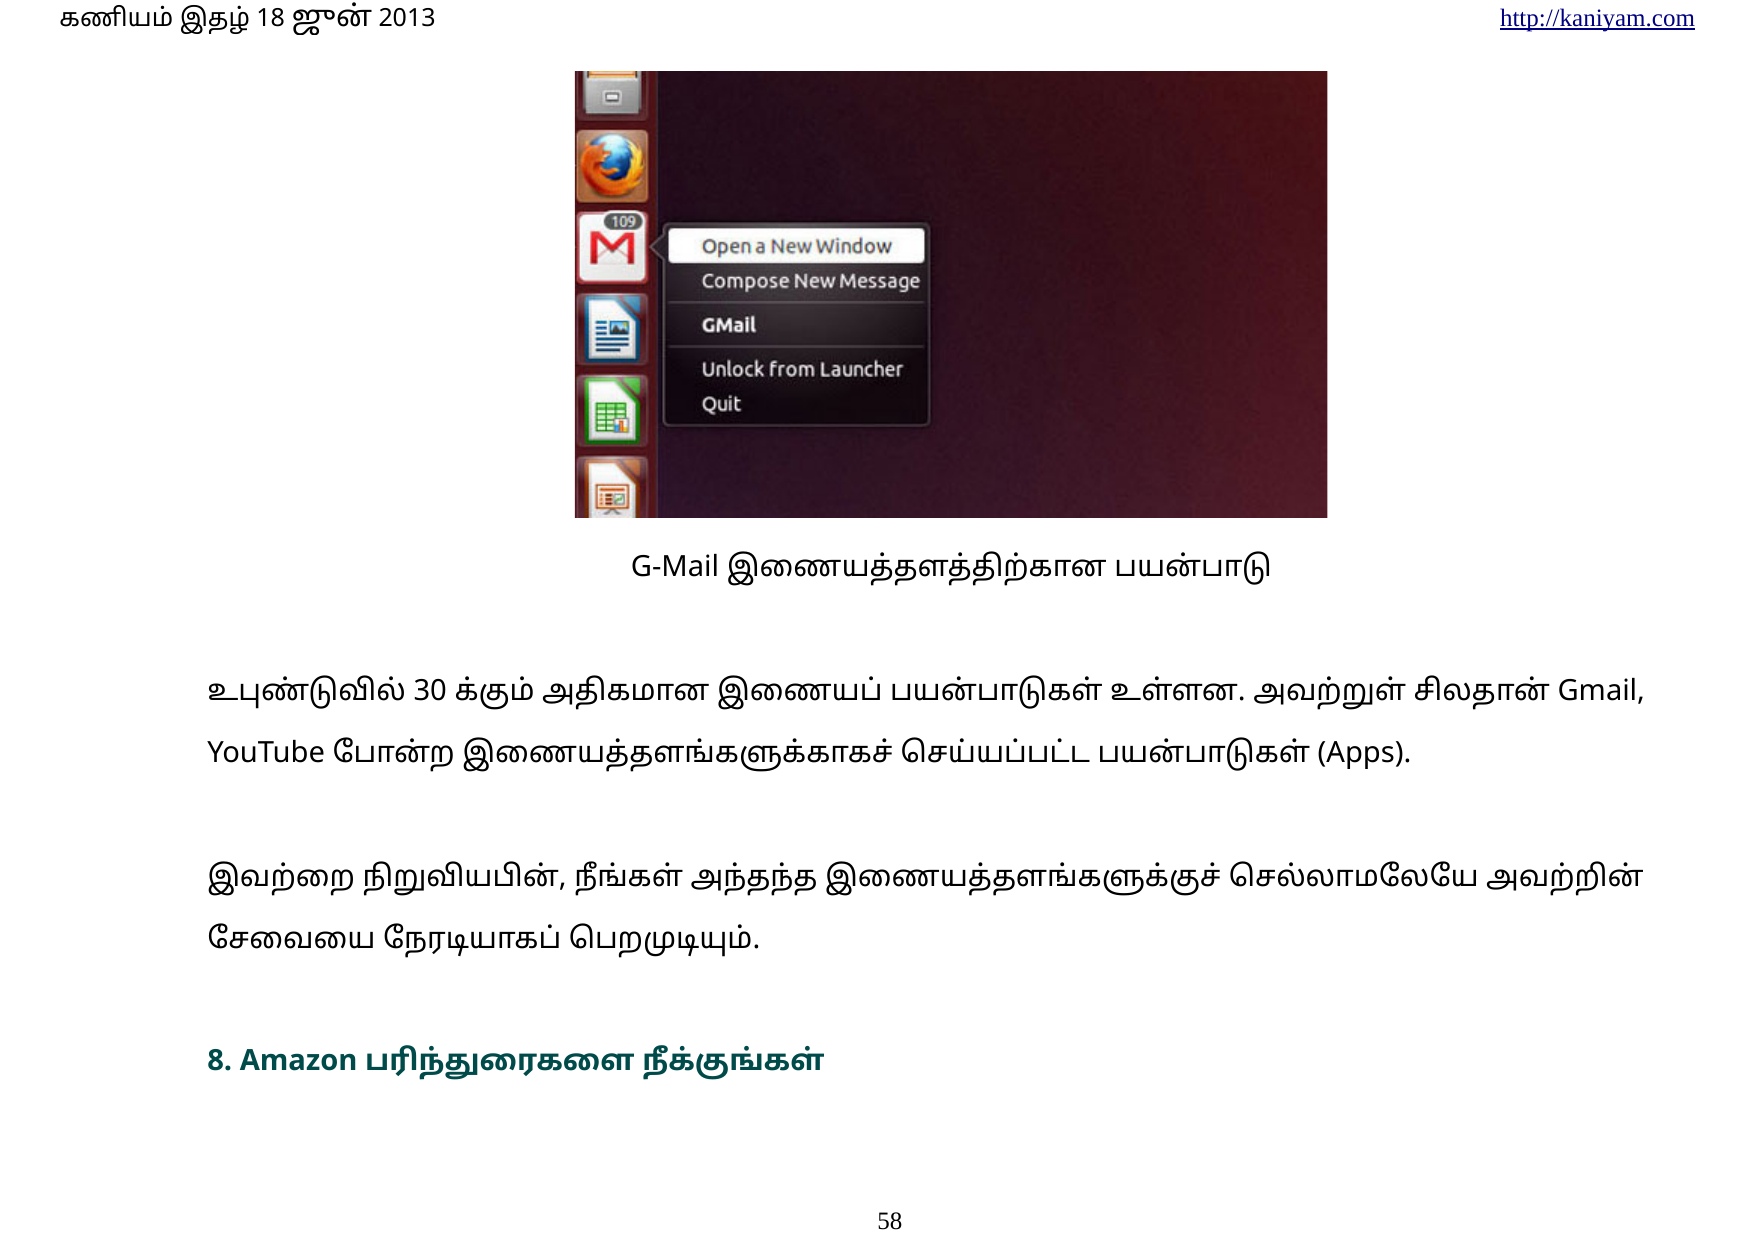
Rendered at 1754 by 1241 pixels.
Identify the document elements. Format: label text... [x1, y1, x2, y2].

text இவற்றை நிறுவியபின், நீங்கள் அந்தந்த இணையத்தளங்களுக்குச் செல்லாமலேயே அவற்றின் சேவையை நேரடியாகப் பெறமுடியும். [207, 796, 1695, 1020]
text 8. Amazon பரிந்துரைகளை நீக்குங்கள் [207, 1040, 1695, 1082]
text G-Mail இணையத்தளத்திற்கான பயன்பாடு [207, 545, 1695, 588]
text [207, 1102, 1695, 1142]
picture [574, 71, 1328, 518]
text உபுண்டுவில் 30 க்கும் அதிகமான இணையப் பயன்பாடுகள் உள்ளன. அவற்றுள் சிலதான் Gmail, YouTube போன்ற இணையத்தளங்களுக்காகச் செய்யப்பட்ட பயன்பாடுகள் (Apps). [207, 609, 1695, 775]
